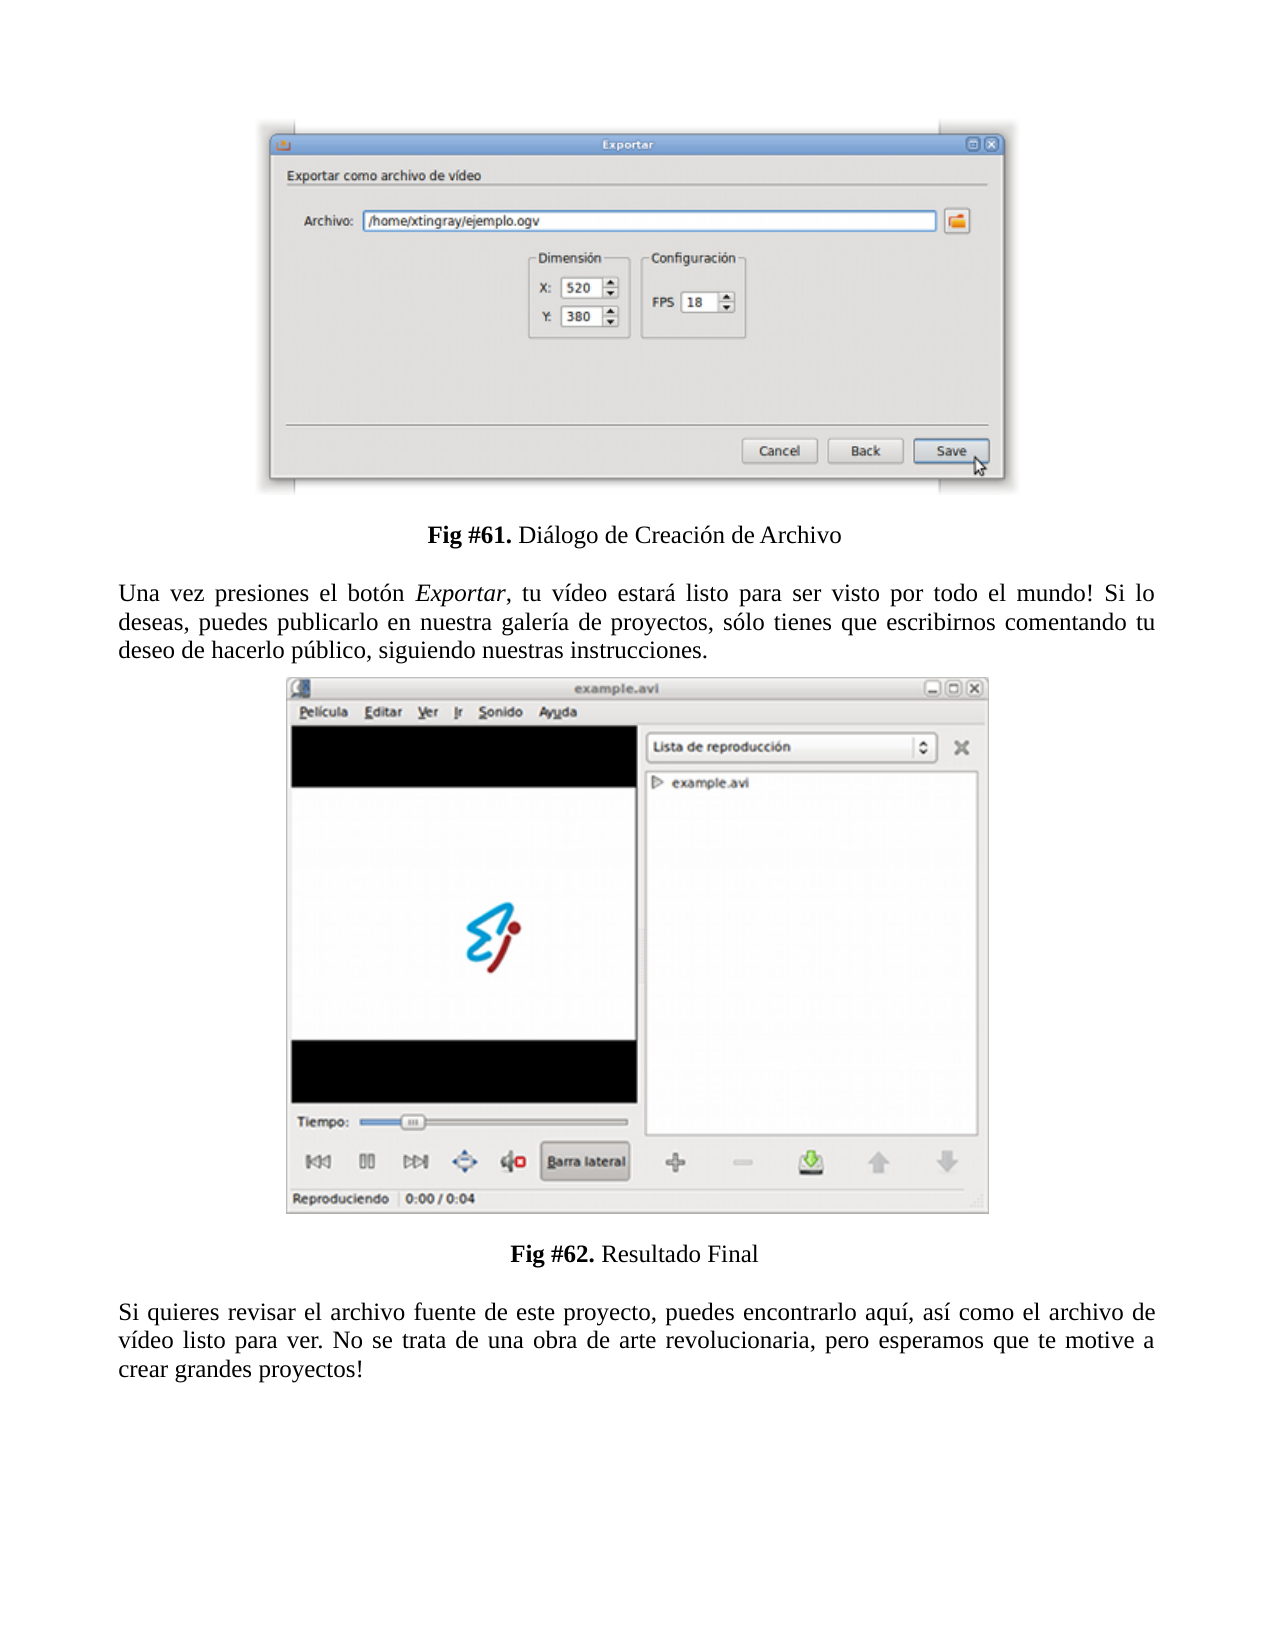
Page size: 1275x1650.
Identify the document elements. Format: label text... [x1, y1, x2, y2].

text Fig #61. Diálogo de Creación de Archivo [118, 521, 1157, 549]
text Si quieres revisar el archivo fuente de este proyecto, puedes encontrarlo aquí, así como el archivo de vídeo listo para ver. No se trata de una obra de arte revolucionaria, pero esperamos que te motive a crear grandes proyectos! [118, 1297, 1157, 1383]
picture [255, 118, 1021, 495]
text Fig #62. Resultado Final [118, 1239, 1157, 1268]
text Una vez presiones el botón Exportar, tu vídeo estará listo para ser visto por todo el mundo! Si lo deseas, puedes publicarlo en nuestra galería de proyectos, sólo tienes que escribirnos comentando tu deseo de hacerlo público, siguiendo nuestras instrucciones. [118, 578, 1157, 664]
picture [286, 677, 989, 1214]
